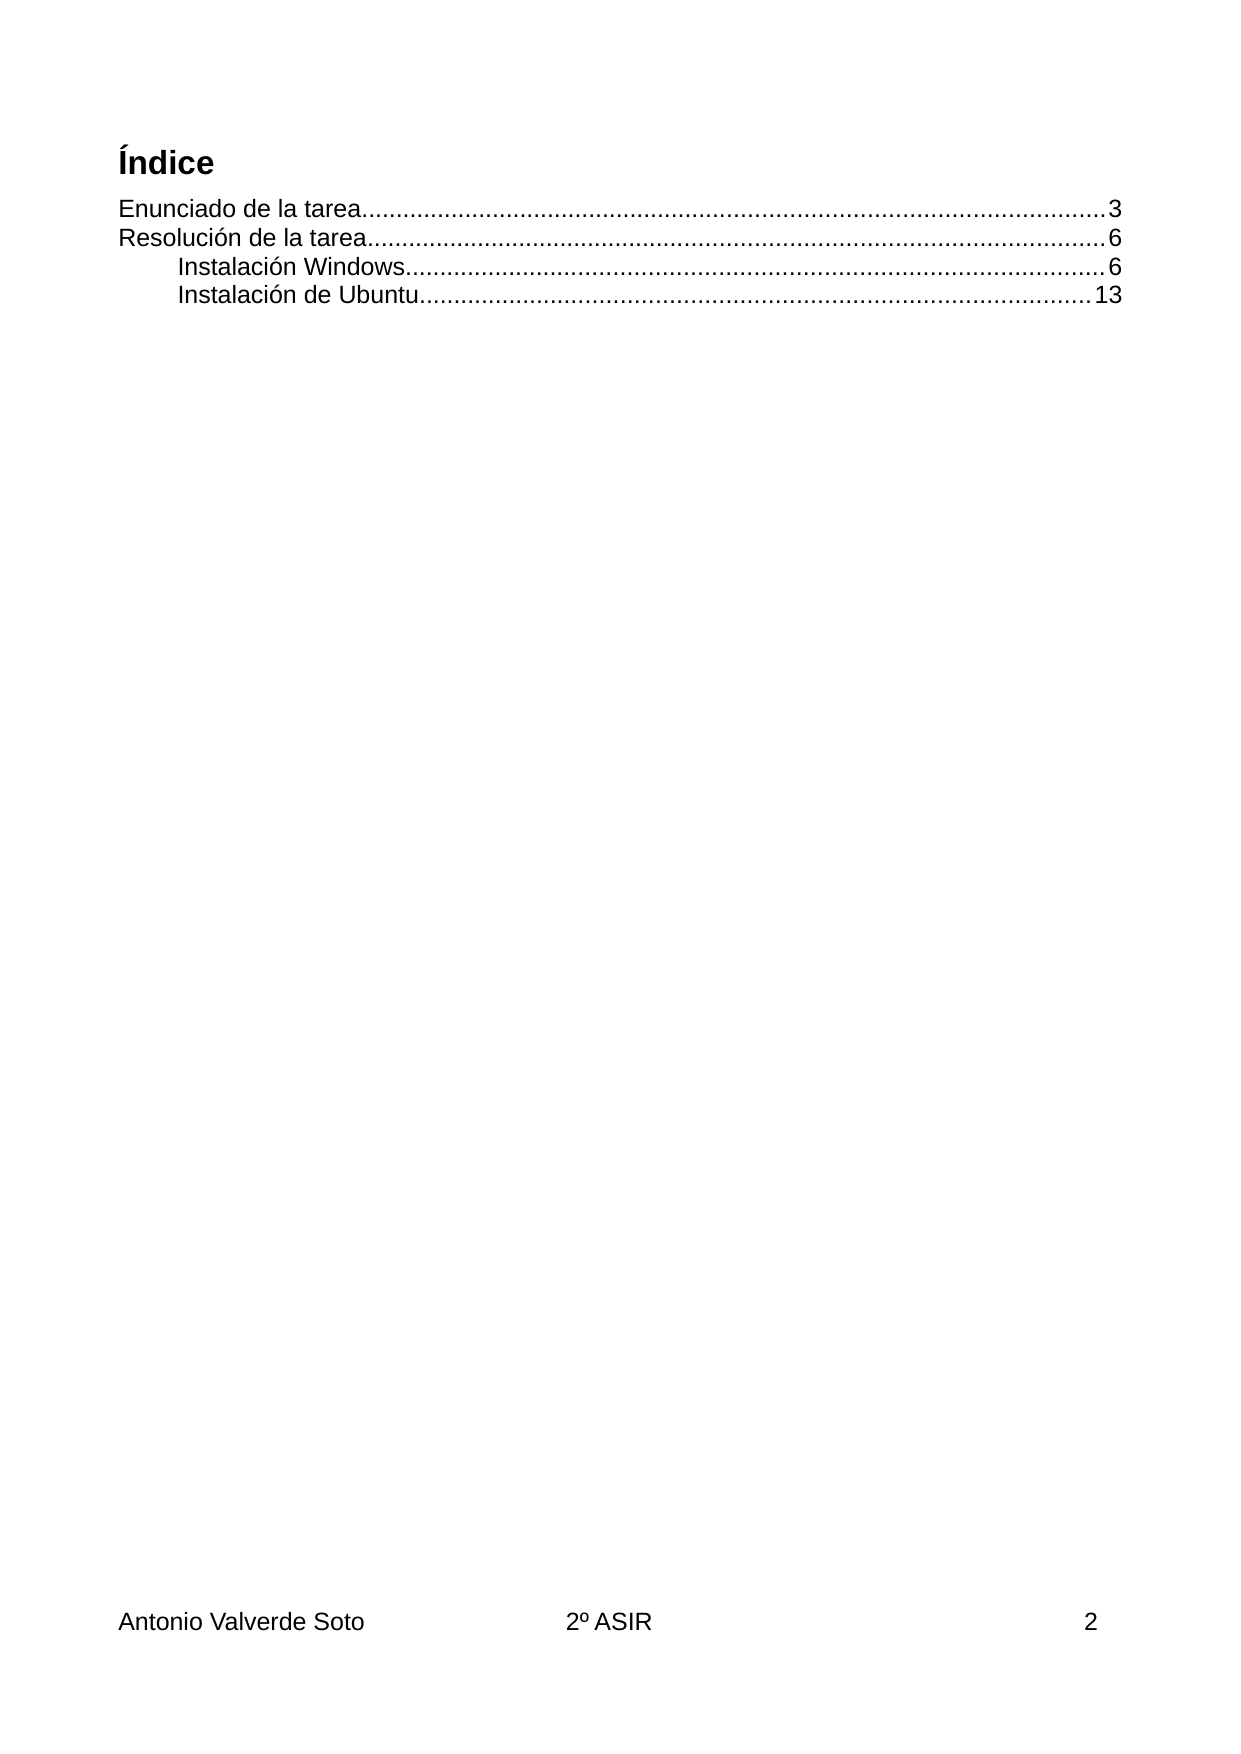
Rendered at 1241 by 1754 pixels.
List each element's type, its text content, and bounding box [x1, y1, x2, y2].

text Resolución de la tarea 6 [118, 223, 1122, 252]
text Instalación Windows 6 [177, 252, 1122, 280]
text Instalación de Ubuntu 13 [177, 280, 1122, 309]
subtitle Índice [118, 143, 1122, 182]
text Enunciado de la tarea 3 [118, 194, 1122, 223]
